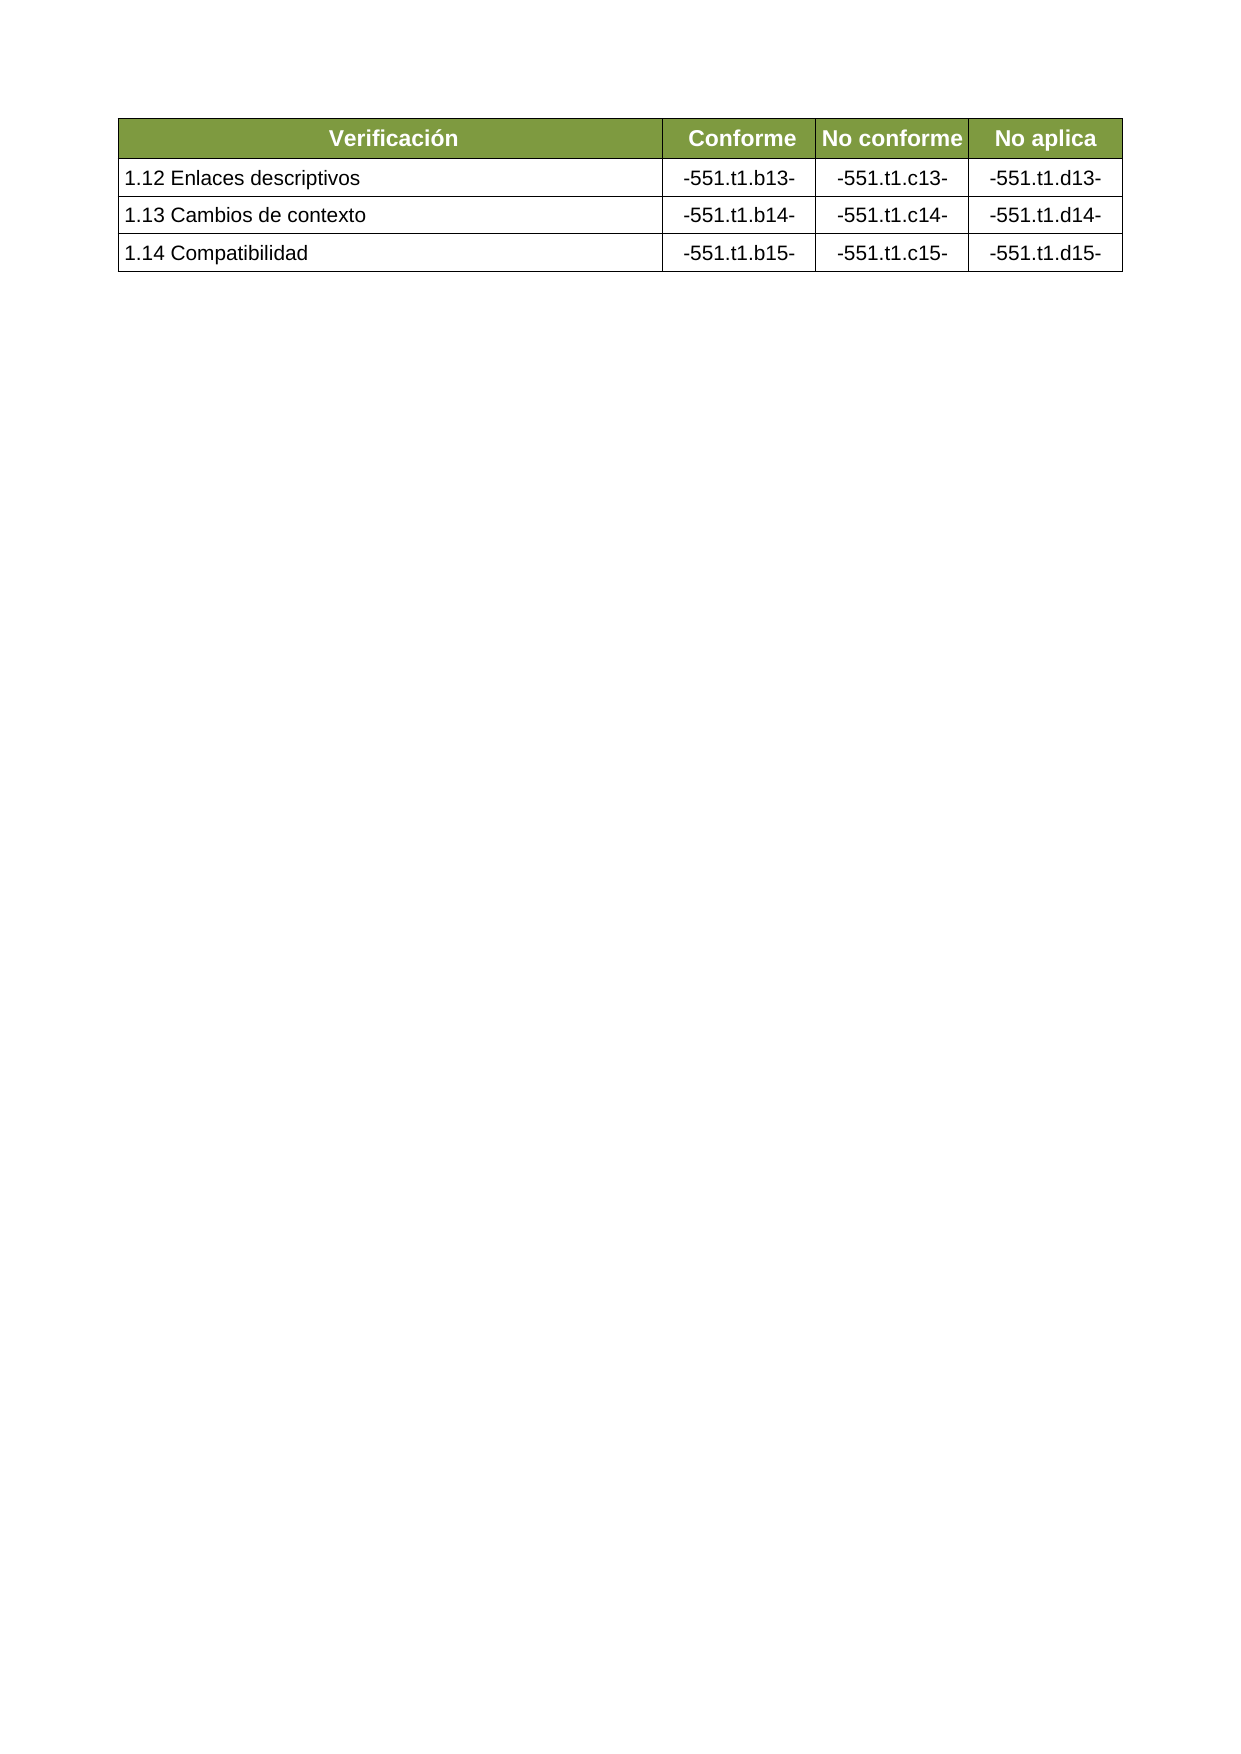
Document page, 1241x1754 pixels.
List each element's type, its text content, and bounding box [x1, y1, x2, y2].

table_cell -551.t1.b13- [663, 159, 815, 196]
table_header Verificación [119, 119, 662, 158]
table_cell -551.t1.b14- [663, 197, 815, 233]
table_cell 1.12 Enlaces descriptivos [119, 159, 662, 196]
table_header No aplica [969, 119, 1122, 158]
table_cell -551.t1.c13- [816, 159, 968, 196]
table_cell -551.t1.c15- [816, 234, 968, 271]
table_cell 1.14 Compatibilidad [119, 234, 662, 271]
table_cell -551.t1.d14- [969, 197, 1122, 233]
table_cell -551.t1.c14- [816, 197, 968, 233]
table_header No conforme [816, 119, 968, 158]
table_cell -551.t1.d13- [969, 159, 1122, 196]
table_cell 1.13 Cambios de contexto [119, 197, 662, 233]
table_cell -551.t1.b15- [663, 234, 815, 271]
table_cell -551.t1.d15- [969, 234, 1122, 271]
table_header Conforme [663, 119, 815, 158]
